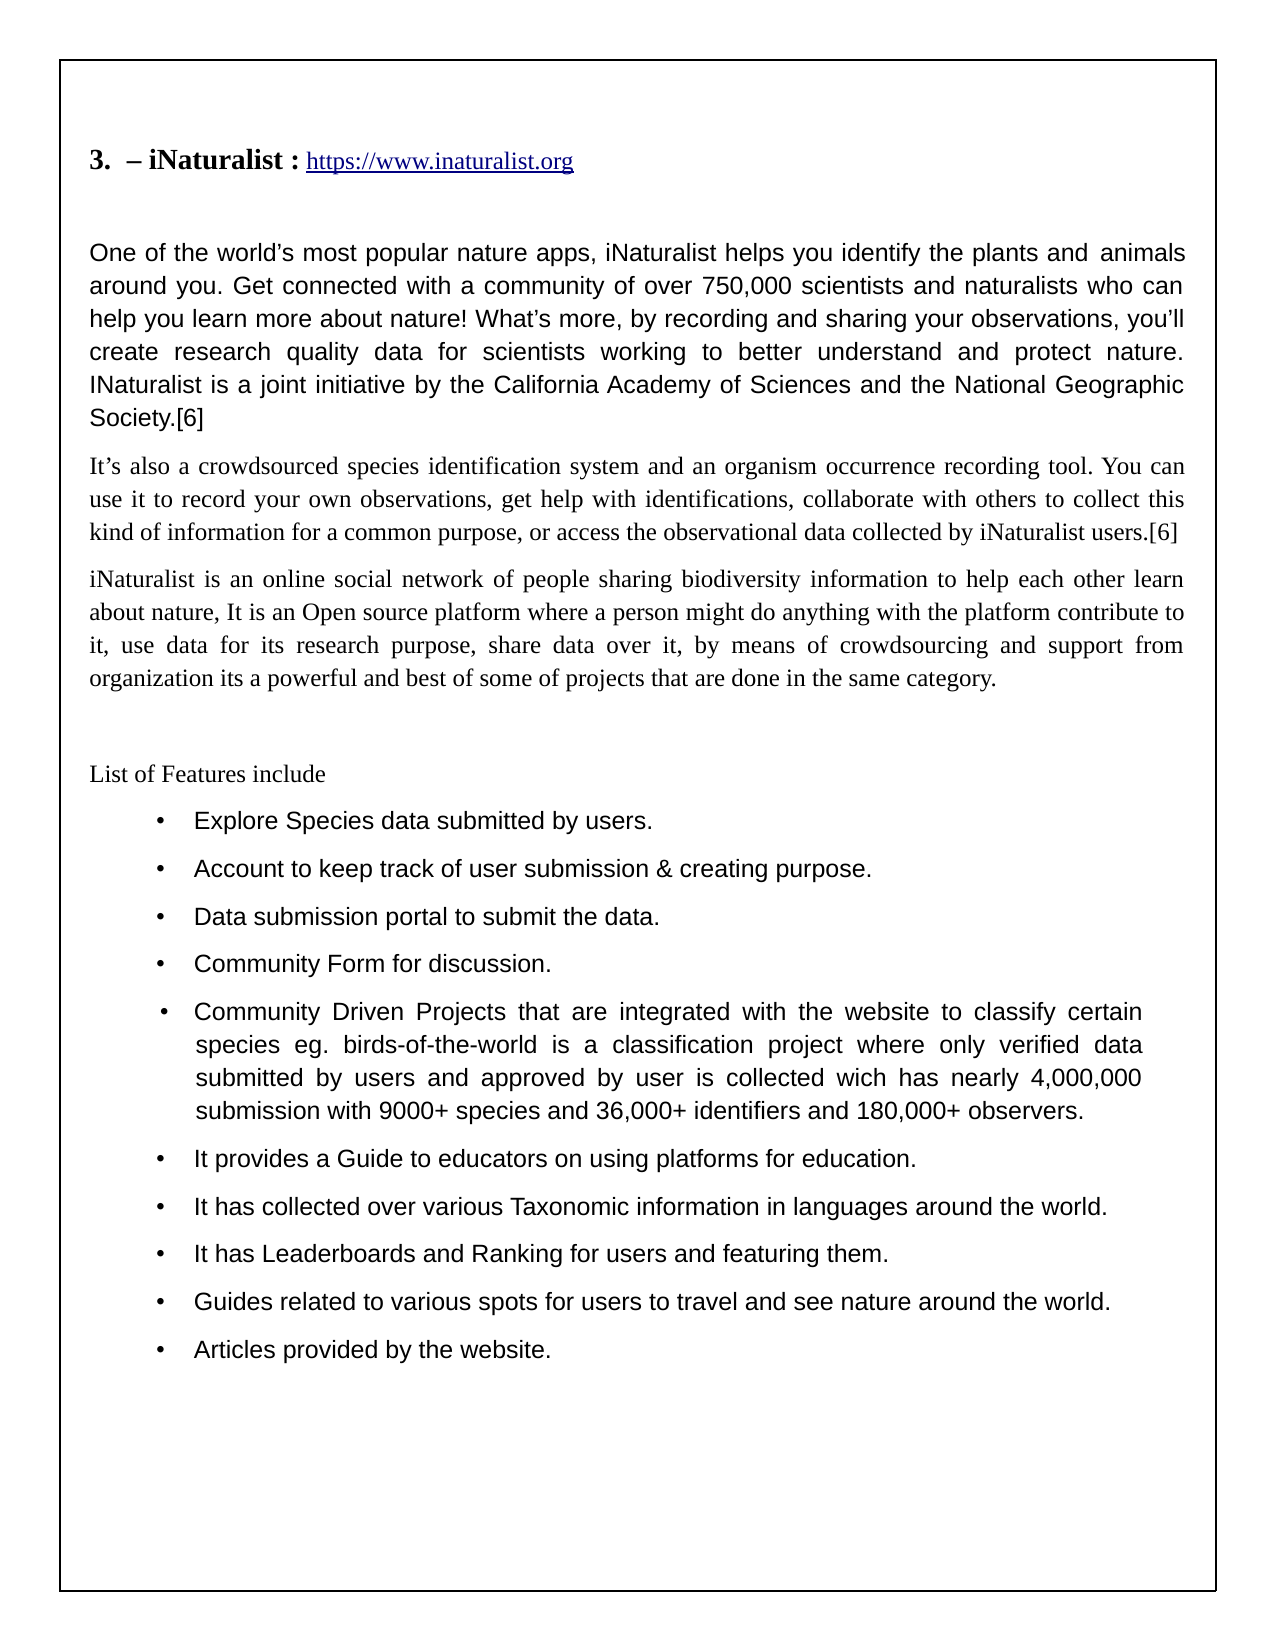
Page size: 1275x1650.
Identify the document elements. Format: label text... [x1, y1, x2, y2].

text One of the world’s most popular nature apps, iNaturalist helps you identify the plants and animals around you. Get connected with a community of over 750,000 scientists and naturalists who can help you learn more about nature! What’s more, by recording and sharing your observations, you’ll create research quality data for scientists working to better understand and protect nature. INaturalist is a joint initiative by the California Academy of Sciences and the National Geographic Society.[6] [89, 238, 1186, 432]
list Explore Species data submitted by users. [156, 806, 1186, 835]
list Guides related to various spots for users to travel and see nature around the world. [156, 1287, 1186, 1316]
list Community Driven Projects that are integrated with the website to classify certain species eg. birds-of-the-world is a classification project where only verified data submitted by users and approved by user is collected wich has nearly 4,000,000 submission with 9000+ species and 36,000+ identifiers and 180,000+ observers. [160, 997, 1144, 1125]
list It has collected over various Taxonomic information in languages around the world. [156, 1192, 1186, 1221]
list Account to keep track of user submission & creating purpose. [156, 854, 1186, 883]
list Community Form for discussion. [156, 949, 1186, 978]
text iNaturalist is an online social network of people sharing biodiversity information to help each other learn about nature, It is an Open source platform where a person might do anything with the platform contribute to it, use data for its research purpose, share data over it, by means of crowdsourcing and support from organization its a powerful and best of some of projects that are done in the same category. [89, 564, 1186, 692]
text List of Features include [89, 759, 1186, 787]
list It has Leaderboards and Ranking for users and featuring them. [156, 1239, 1186, 1268]
list Data submission portal to submit the data. [156, 902, 1186, 931]
list It provides a Guide to educators on using platforms for education. [156, 1144, 1186, 1173]
list Articles provided by the website. [156, 1335, 1186, 1364]
text It’s also a crowdsourced species identification system and an organism occurrence recording tool. You can use it to record your own observations, get help with identifications, collaborate with others to collect this kind of information for a common purpose, or access the observational data collected by iNaturalist users.[6] [89, 451, 1186, 546]
text 3. – iNaturalist : https://www.inaturalist.org [89, 142, 1186, 176]
